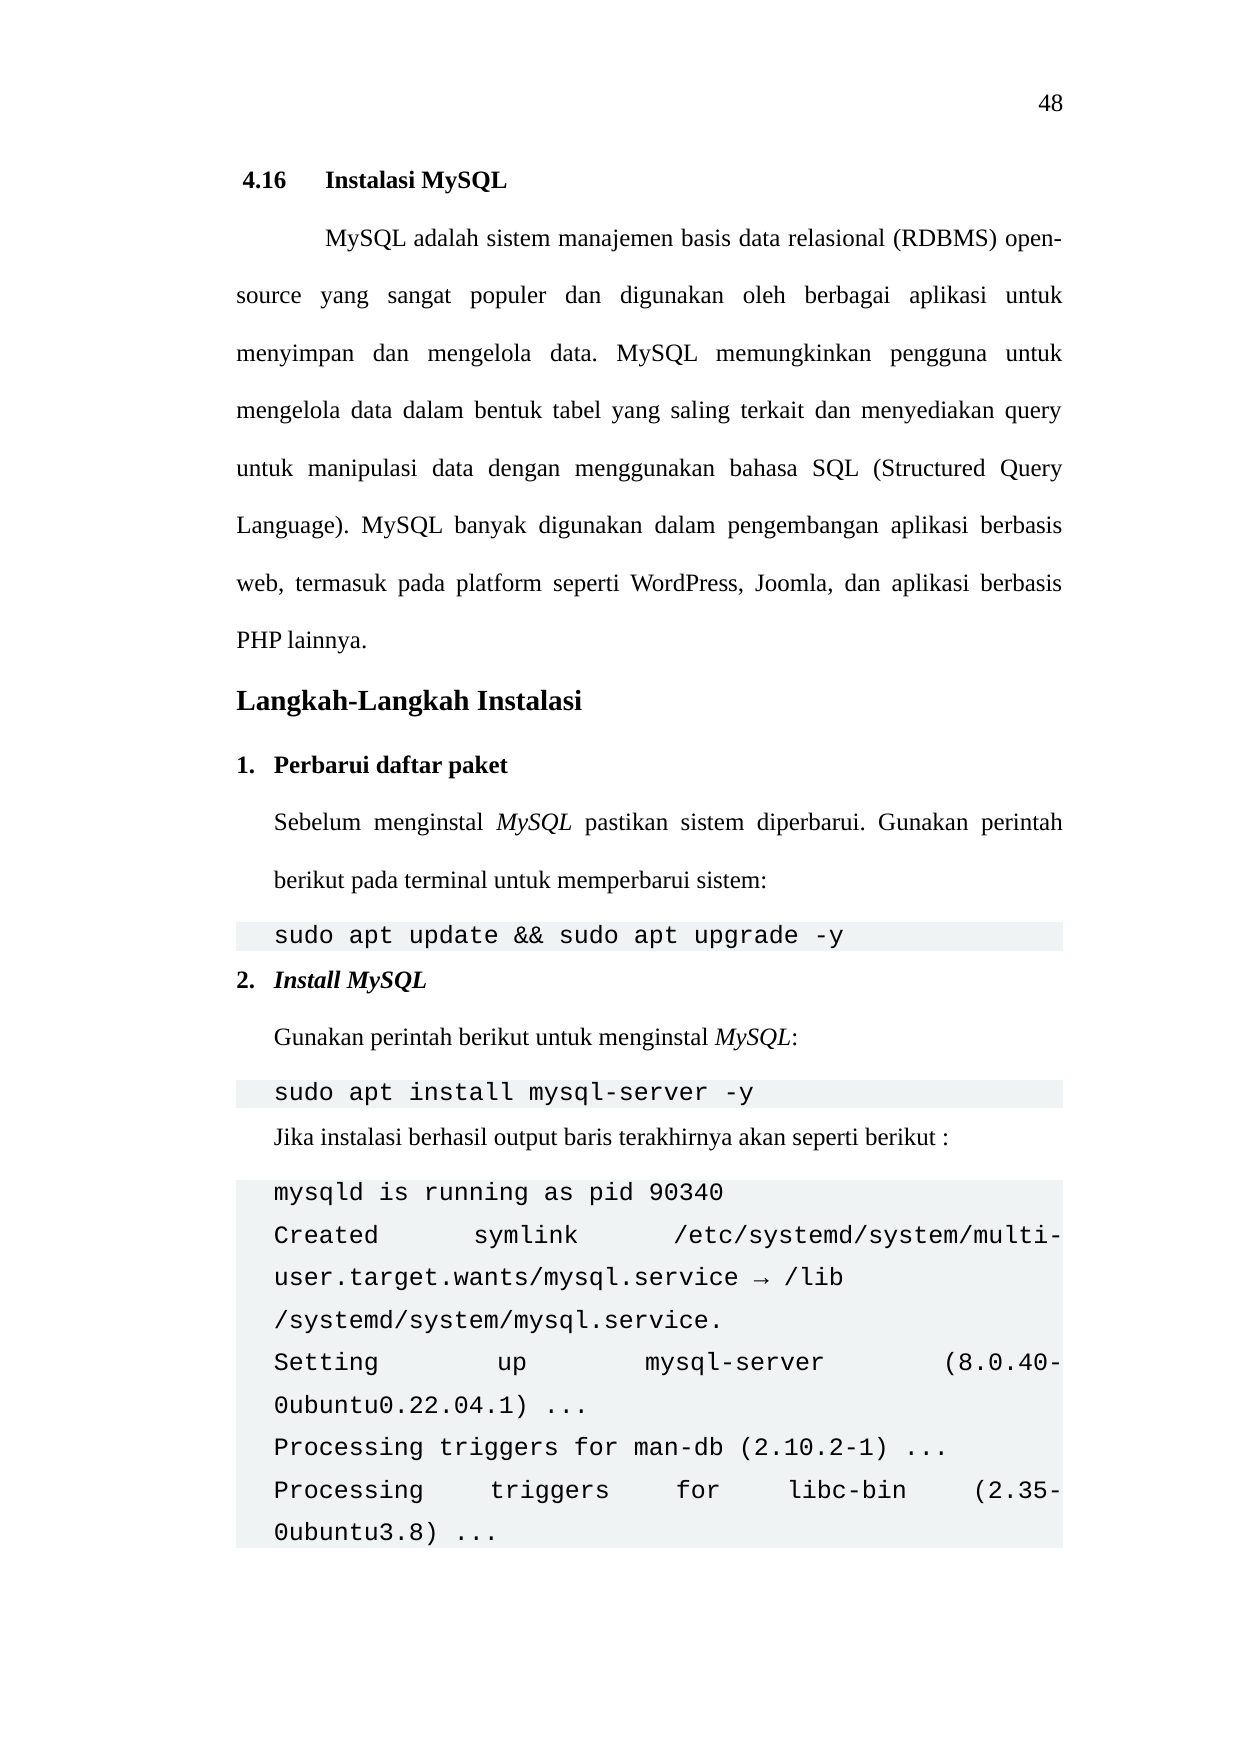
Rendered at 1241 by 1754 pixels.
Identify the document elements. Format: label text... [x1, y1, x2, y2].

list Jika instalasi berhasil output baris terakhirnya akan seperti berikut : [236, 1122, 1063, 1151]
list /systemd/system/mysql.service. [236, 1307, 1063, 1336]
subtitle Instalasi MySQL [236, 165, 1063, 194]
list sudo apt update && sudo apt upgrade -y [236, 922, 1063, 951]
list Gunakan perintah berikut untuk menginstal MySQL: [236, 1022, 1063, 1051]
text MySQL adalah sistem manajemen basis data relasional (RDBMS) open-source yang sangat populer dan digunakan oleh berbagai aplikasi untuk menyimpan dan mengelola data. MySQL memungkinkan pengguna untuk mengelola data dalam bentuk tabel yang saling terkait dan menyediakan query untuk manipulasi data dengan menggunakan bahasa SQL (Structured Query Language). MySQL banyak digunakan dalam pengembangan aplikasi berbasis web, termasuk pada platform seperti WordPress, Joomla, dan aplikasi berbasis PHP lainnya. [236, 223, 1063, 654]
list mysqld is running as pid 90340 [236, 1180, 1063, 1208]
text Langkah-Langkah Instalasi [236, 683, 1063, 716]
list Setting up mysql-server (8.0.40-0ubuntu0.22.04.1) ... [236, 1350, 1063, 1421]
list Perbarui daftar paket [236, 750, 1063, 779]
list Processing triggers for libc-bin (2.35-0ubuntu3.8) ... [236, 1477, 1063, 1548]
list Processing triggers for man-db (2.10.2-1) ... [236, 1435, 1063, 1463]
list Install MySQL [236, 965, 1063, 994]
list Created symlink /etc/systemd/system/multi-user.target.wants/mysql.service → /lib [236, 1222, 1063, 1293]
list Sebelum menginstal MySQL pastikan sistem diperbarui. Gunakan perintah berikut pada terminal untuk memperbarui sistem: [236, 807, 1063, 894]
list sudo apt install mysql-server -y [236, 1080, 1063, 1108]
